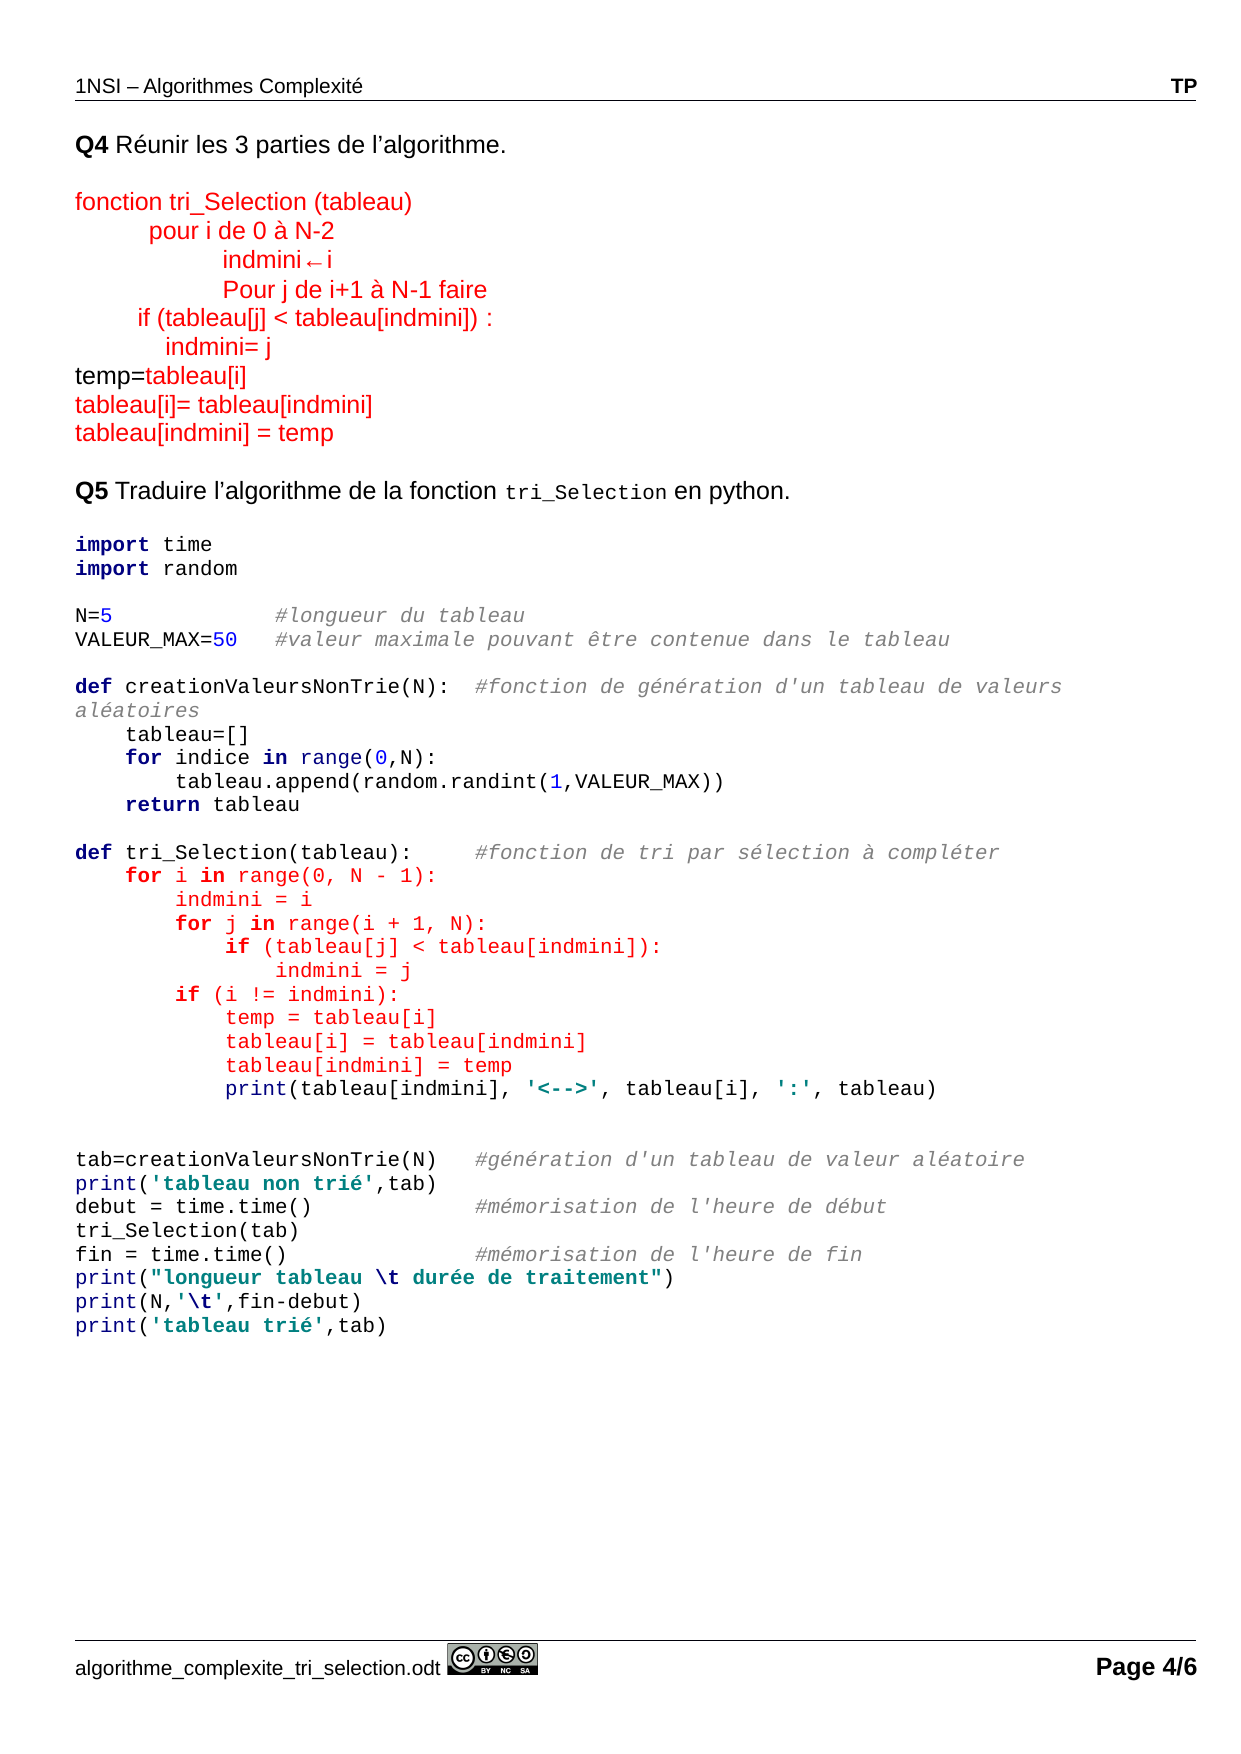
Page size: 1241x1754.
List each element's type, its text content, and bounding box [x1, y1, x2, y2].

text temp=tableau[i] [75, 361, 1196, 390]
text indmini= j [75, 332, 1196, 361]
text import time import random N=5 #longueur du tableau VALEUR_MAX=50 #valeur maximale pouvant être contenue dans le tableau def creationValeursNonTrie(N): #fonction de génération d'un tableau de valeurs aléatoires tableau=[] for indice in range(0,N): tableau.append(random.randint(1,VALEUR_MAX)) return tableau def tri_Selection(tableau): #fonction de tri par sélection à compléter for i in range(0, N - 1): indmini = i for j in range(i + 1, N): if (tableau[j] < tableau[indmini]): indmini = j if (i != indmini): temp = tableau[i] tableau[i] = tableau[indmini] tableau[indmini] = temp print(tableau[indmini], '<-->', tableau[i], ':', tableau) tab=creationValeursNonTrie(N) #génération d'un tableau de valeur aléatoire print('tableau non trié',tab) debut = time.time() #mémorisation de l'heure de début tri_Selection(tab) fin = time.time() #mémorisation de l'heure de fin print("longueur tableau \t durée de traitement") print(N,'\t',fin-debut) print('tableau trié',tab) [75, 534, 1196, 1338]
text tableau[i]= tableau[indmini] [75, 390, 1196, 418]
text Q4 Réunir les 3 parties de l’algorithme. [75, 129, 1196, 158]
text pour i de 0 à N-2 [75, 216, 1196, 244]
text tableau[indmini] = temp [75, 418, 1196, 447]
text if (tableau[j] < tableau[indmini]) : [75, 303, 1196, 332]
text fonction tri_Selection (tableau) [75, 187, 1196, 216]
text Q5 Traduire l’algorithme de la fonction tri_Selection en python. [75, 476, 1196, 506]
picture [447, 1643, 538, 1675]
text Pour j de i+1 à N‐1 faire [75, 273, 1196, 303]
text indmini←i [149, 244, 1196, 273]
